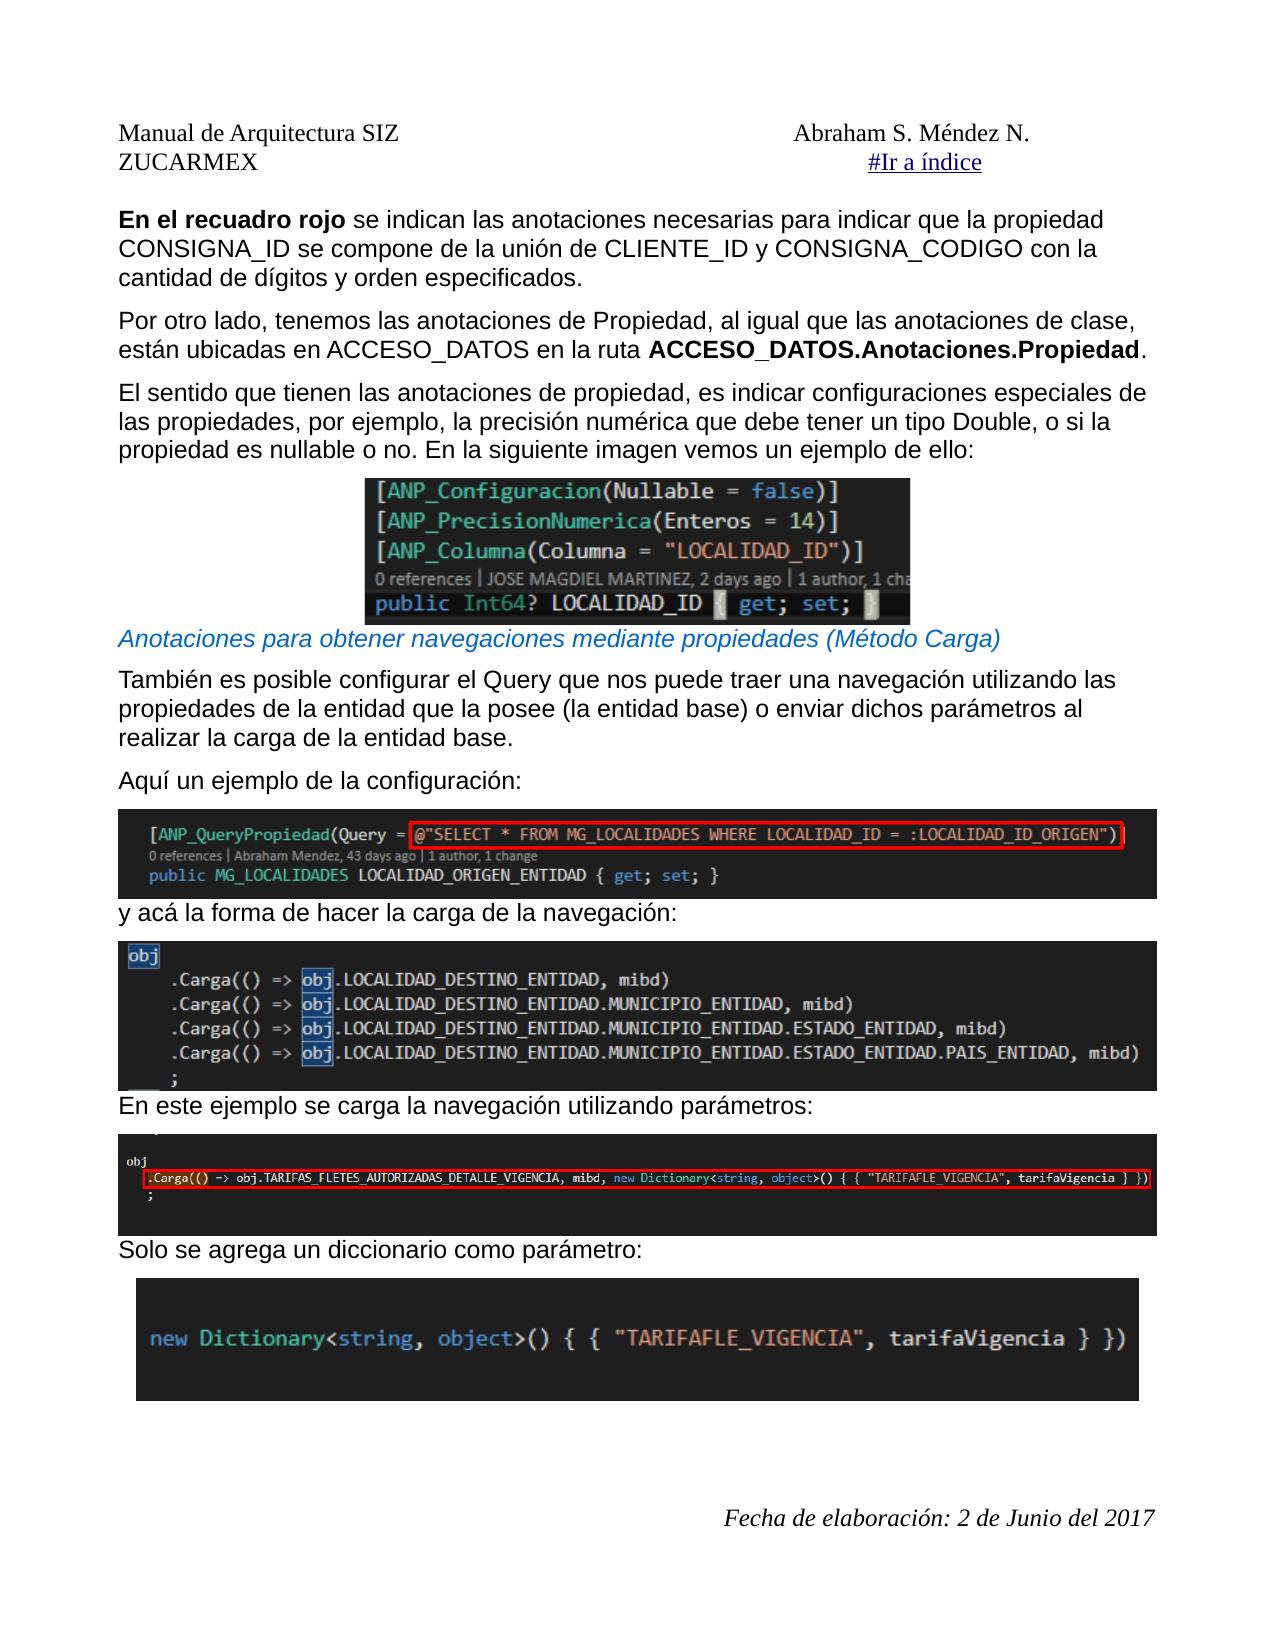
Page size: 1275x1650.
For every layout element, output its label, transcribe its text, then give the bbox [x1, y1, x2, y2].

picture [118, 1134, 1157, 1236]
picture [118, 809, 1157, 899]
picture [118, 941, 1157, 1091]
picture [136, 1278, 1139, 1401]
text En este ejemplo se carga la navegación utilizando parámetros: [118, 1091, 1157, 1120]
text En el recuadro rojo se indican las anotaciones necesarias para indicar que la propiedad CONSIGNA_ID se compone de la unión de CLIENTE_ID y CONSIGNA_CODIGO con la cantidad de dígitos y orden especificados. [118, 205, 1157, 291]
text Anotaciones para obtener navegaciones mediante propiedades (Método Carga) [118, 489, 1157, 653]
text También es posible configurar el Query que nos puede traer una navegación utilizando las propiedades de la entidad que la posee (la entidad base) o enviar dichos parámetros al realizar la carga de la entidad base. [118, 665, 1157, 752]
picture [364, 478, 911, 625]
text Aquí un ejemplo de la configuración: [118, 766, 1157, 795]
text El sentido que tienen las anotaciones de propiedad, es indicar configuraciones especiales de las propiedades, por ejemplo, la precisión numérica que debe tener un tipo Double, o si la propiedad es nullable o no. En la siguiente imagen vemos un ejemplo de ello: [118, 378, 1157, 464]
text Solo se agrega un diccionario como parámetro: [118, 1236, 1157, 1264]
text Por otro lado, tenemos las anotaciones de Propiedad, al igual que las anotaciones de clase, están ubicadas en ACCESO_DATOS en la ruta ACCESO_DATOS.Anotaciones.Propiedad. [118, 306, 1157, 363]
text y acá la forma de hacer la carga de la navegación: [118, 899, 1157, 927]
